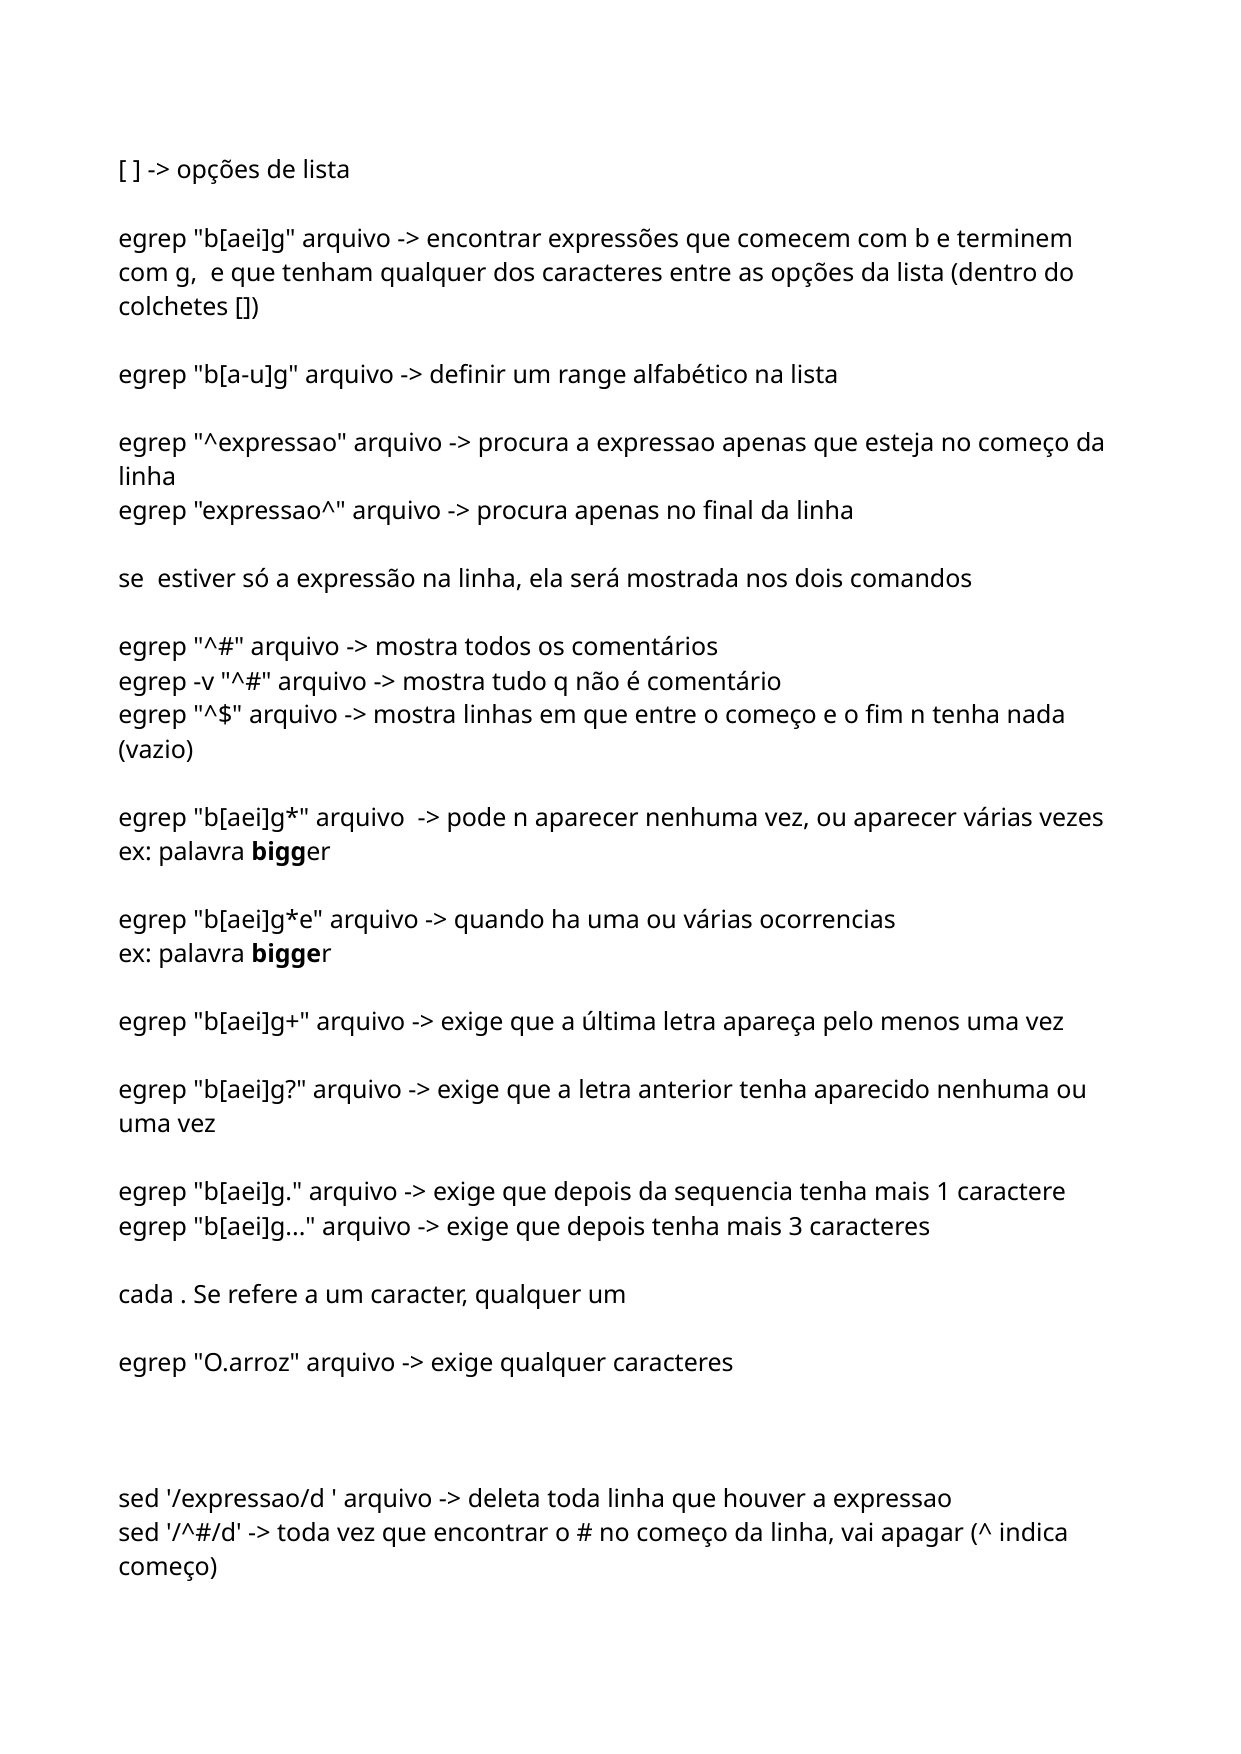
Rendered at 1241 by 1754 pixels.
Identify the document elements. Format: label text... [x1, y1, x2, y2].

text sed '/expressao/d ' arquivo -> deleta toda linha que houver a expressao [118, 1481, 1122, 1515]
text egrep "b[aei]g*e" arquivo -> quando ha uma ou várias ocorrencias [118, 902, 1122, 936]
text egrep "b[aei]g." arquivo -> exige que depois da sequencia tenha mais 1 caractere [118, 1174, 1122, 1208]
text egrep "expressao^" arquivo -> procura apenas no final da linha [118, 493, 1122, 527]
text egrep "b[aei]g*" arquivo -> pode n aparecer nenhuma vez, ou aparecer várias vezes [118, 799, 1122, 833]
text [ ] -> opções de lista [118, 152, 1122, 186]
text egrep "b[aei]g..." arquivo -> exige que depois tenha mais 3 caracteres [118, 1208, 1122, 1242]
text egrep "b[a-u]g" arquivo -> definir um range alfabético na lista [118, 357, 1122, 391]
text egrep "b[aei]g" arquivo -> encontrar expressões que comecem com b e terminem com g, e que tenham qualquer dos caracteres entre as opções da lista (dentro do colchetes []) [118, 220, 1122, 322]
text ex: palavra bigger [118, 936, 1122, 970]
text egrep "^$" arquivo -> mostra linhas em que entre o começo e o fim n tenha nada (vazio) [118, 697, 1122, 765]
text egrep "^expressao" arquivo -> procura a expressao apenas que esteja no começo da linha [118, 425, 1122, 493]
text sed '/^#/d' -> toda vez que encontrar o # no começo da linha, vai apagar (^ indica começo) [118, 1515, 1122, 1583]
text egrep "b[aei]g+" arquivo -> exige que a última letra apareça pelo menos uma vez [118, 1004, 1122, 1038]
text ex: palavra bigger [118, 833, 1122, 867]
text se estiver só a expressão na linha, ela será mostrada nos dois comandos [118, 561, 1122, 595]
text egrep "b[aei]g?" arquivo -> exige que a letra anterior tenha aparecido nenhuma ou uma vez [118, 1072, 1122, 1140]
text egrep -v "^#" arquivo -> mostra tudo q não é comentário [118, 663, 1122, 697]
text egrep "^#" arquivo -> mostra todos os comentários [118, 629, 1122, 663]
text cada . Se refere a um caracter, qualquer um [118, 1276, 1122, 1310]
text egrep "O.arroz" arquivo -> exige qualquer caracteres [118, 1344, 1122, 1378]
